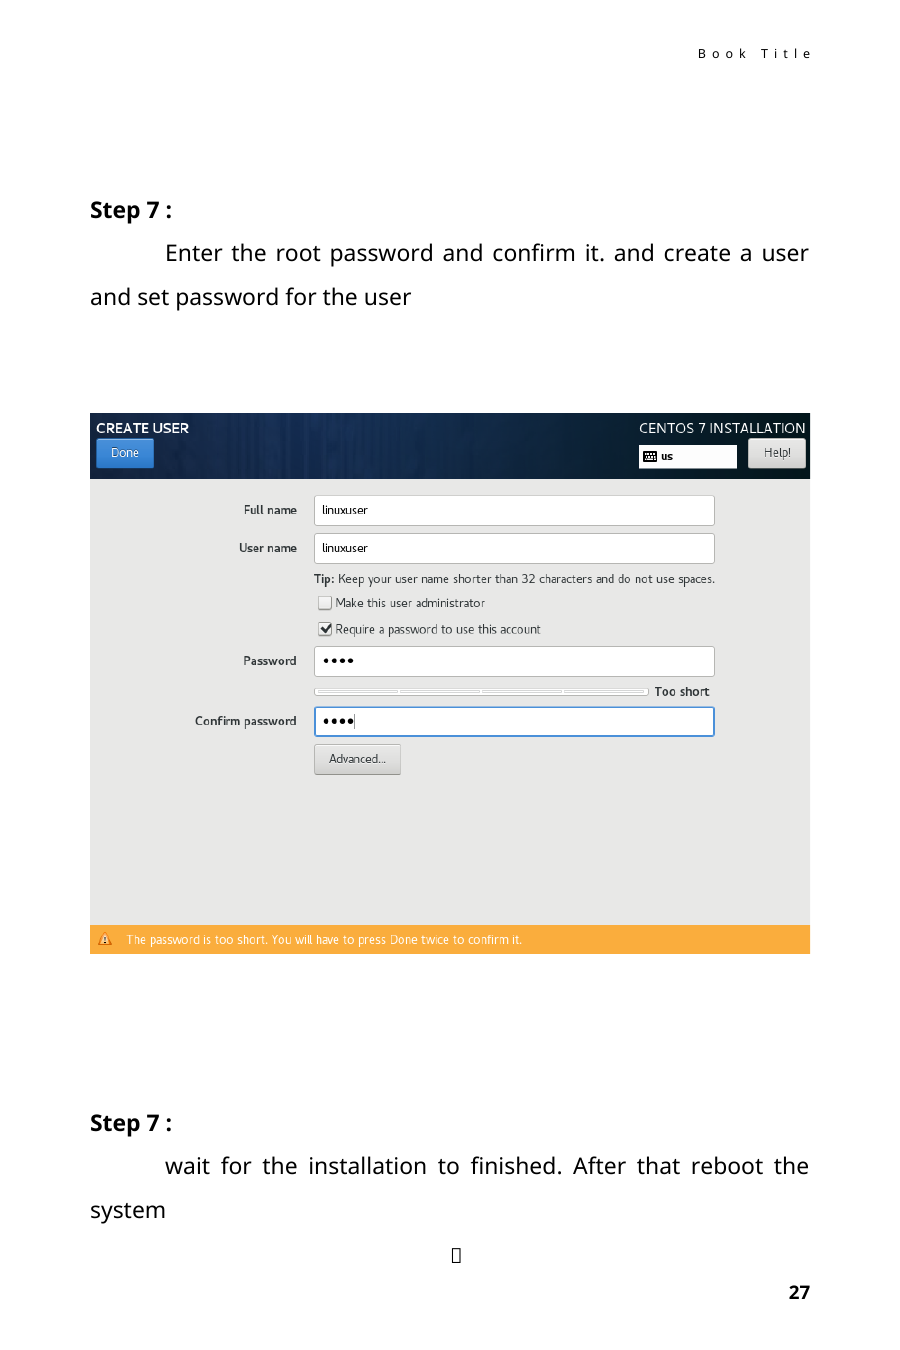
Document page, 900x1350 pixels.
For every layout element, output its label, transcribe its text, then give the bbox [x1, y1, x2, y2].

text wait for the installation to finished. After that reboot the system [90, 1150, 810, 1225]
text Step 7 : [90, 193, 810, 225]
text Enter the root password and confirm it. and create a user and set password for the user [90, 237, 810, 312]
text Step 7 : [90, 1107, 810, 1138]
picture [90, 413, 811, 954]
